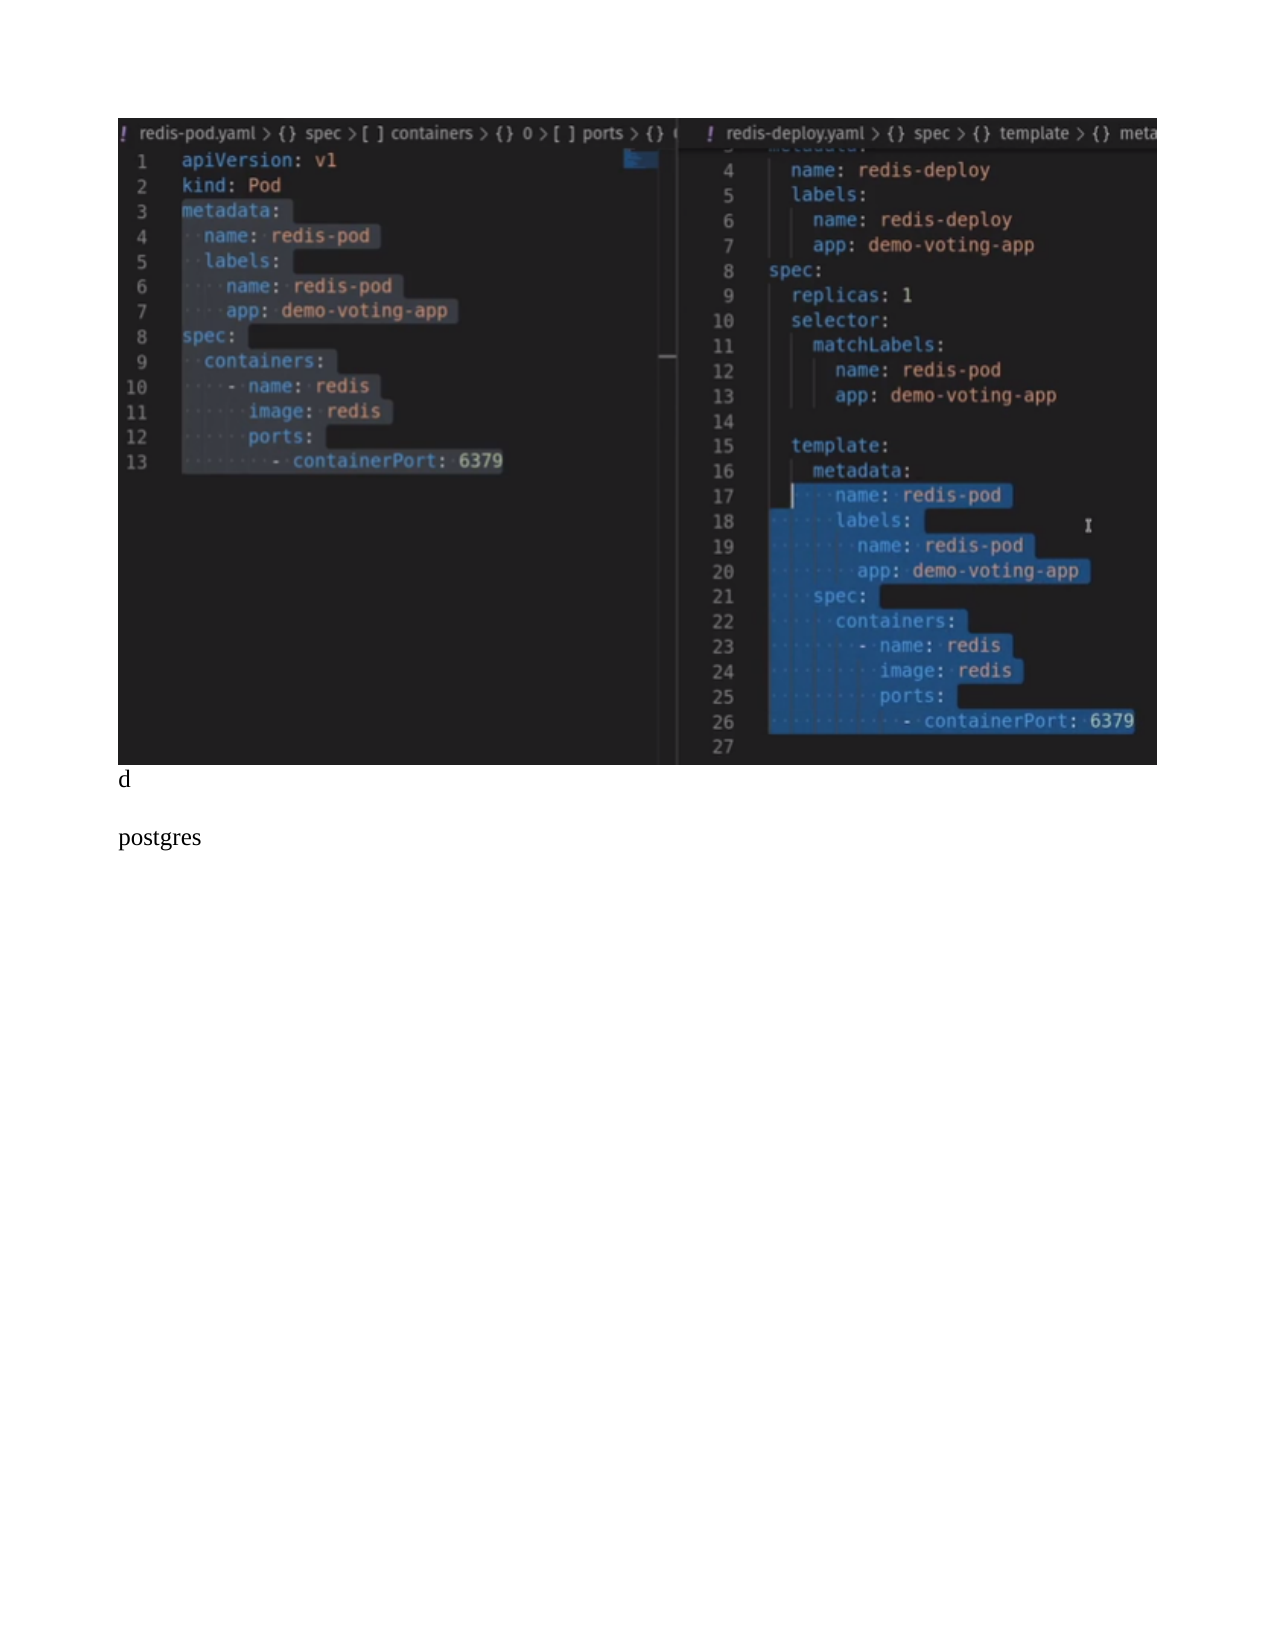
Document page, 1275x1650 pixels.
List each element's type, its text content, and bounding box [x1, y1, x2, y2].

text postgres [118, 822, 1157, 851]
text d [118, 765, 1157, 793]
picture [118, 118, 1157, 765]
